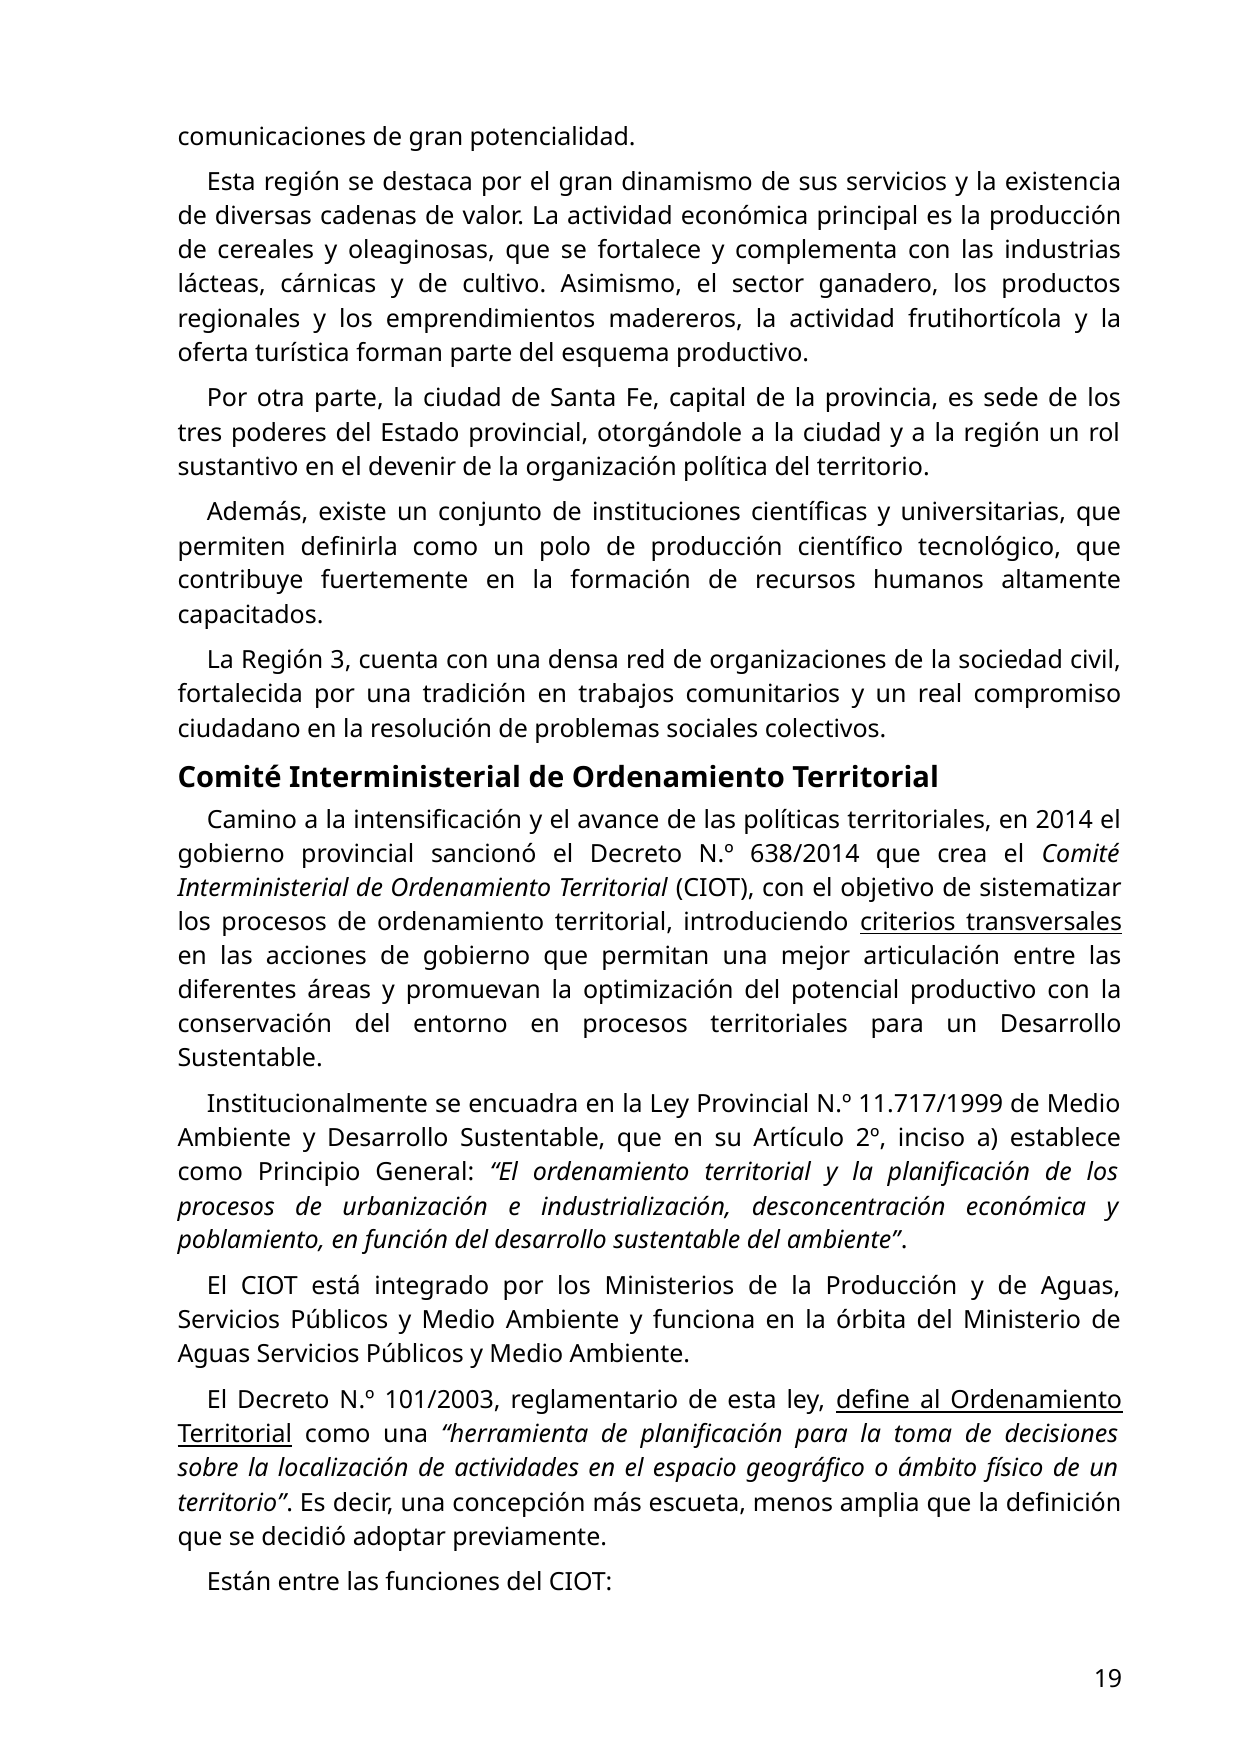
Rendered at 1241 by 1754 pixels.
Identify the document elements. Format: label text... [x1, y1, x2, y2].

text Esta región se destaca por el gran dinamismo de sus servicios y la existencia de diversas cadenas de valor. La actividad económica principal es la producción de cereales y oleaginosas, que se fortalece y complementa con las industrias lácteas, cárnicas y de cultivo. Asimismo, el sector ganadero, los productos regionales y los emprendimientos madereros, la actividad frutihortícola y la oferta turística forman parte del esquema productivo. [177, 164, 1122, 368]
text Están entre las funciones del CIOT: [177, 1564, 1122, 1598]
text Institucionalmente se encuadra en la Ley Provincial N.º 11.717/1999 de Medio Ambiente y Desarrollo Sustentable, que en su Artículo 2º, inciso a) establece como Principio General: “El ordenamiento territorial y la planificación de los procesos de urbanización e industrialización, desconcentración económica y poblamiento, en función del desarrollo sustentable del ambiente”. [177, 1086, 1122, 1256]
text Por otra parte, la ciudad de Santa Fe, capital de la provincia, es sede de los tres poderes del Estado provincial, otorgándole a la ciudad y a la región un rol sustantivo en el devenir de la organización política del territorio. [177, 380, 1122, 482]
text Camino a la intensificación y el avance de las políticas territoriales, en 2014 el gobierno provincial sancionó el Decreto N.º 638/2014 que crea el Comité Interministerial de Ordenamiento Territorial (CIOT), con el objetivo de sistematizar los procesos de ordenamiento territorial, introduciendo criterios transversales en las acciones de gobierno que permitan una mejor articulación entre las diferentes áreas y promuevan la optimización del potencial productivo con la conservación del entorno en procesos territoriales para un Desarrollo Sustentable. [177, 802, 1122, 1074]
text El Decreto N.º 101/2003, reglamentario de esta ley, define al Ordenamiento Territorial como una “herramienta de planificación para la toma de decisiones sobre la localización de actividades en el espacio geográfico o ámbito físico de un territorio”. Es decir, una concepción más escueta, menos amplia que la definición que se decidió adoptar previamente. [177, 1382, 1122, 1552]
text Además, existe un conjunto de instituciones científicas y universitarias, que permiten definirla como un polo de producción científico tecnológico, que contribuye fuertemente en la formación de recursos humanos altamente capacitados. [177, 494, 1122, 630]
text La Región 3, cuenta con una densa red de organizaciones de la sociedad civil, fortalecida por una tradición en trabajos comunitarios y un real compromiso ciudadano en la resolución de problemas sociales colectivos. [177, 642, 1122, 744]
subtitle Comité Interministerial de Ordenamiento Territorial [177, 756, 1122, 796]
text comunicaciones de gran potencialidad. [177, 118, 1122, 152]
text El CIOT está integrado por los Ministerios de la Producción y de Aguas, Servicios Públicos y Medio Ambiente y funciona en la órbita del Ministerio de Aguas Servicios Públicos y Medio Ambiente. [177, 1268, 1122, 1370]
